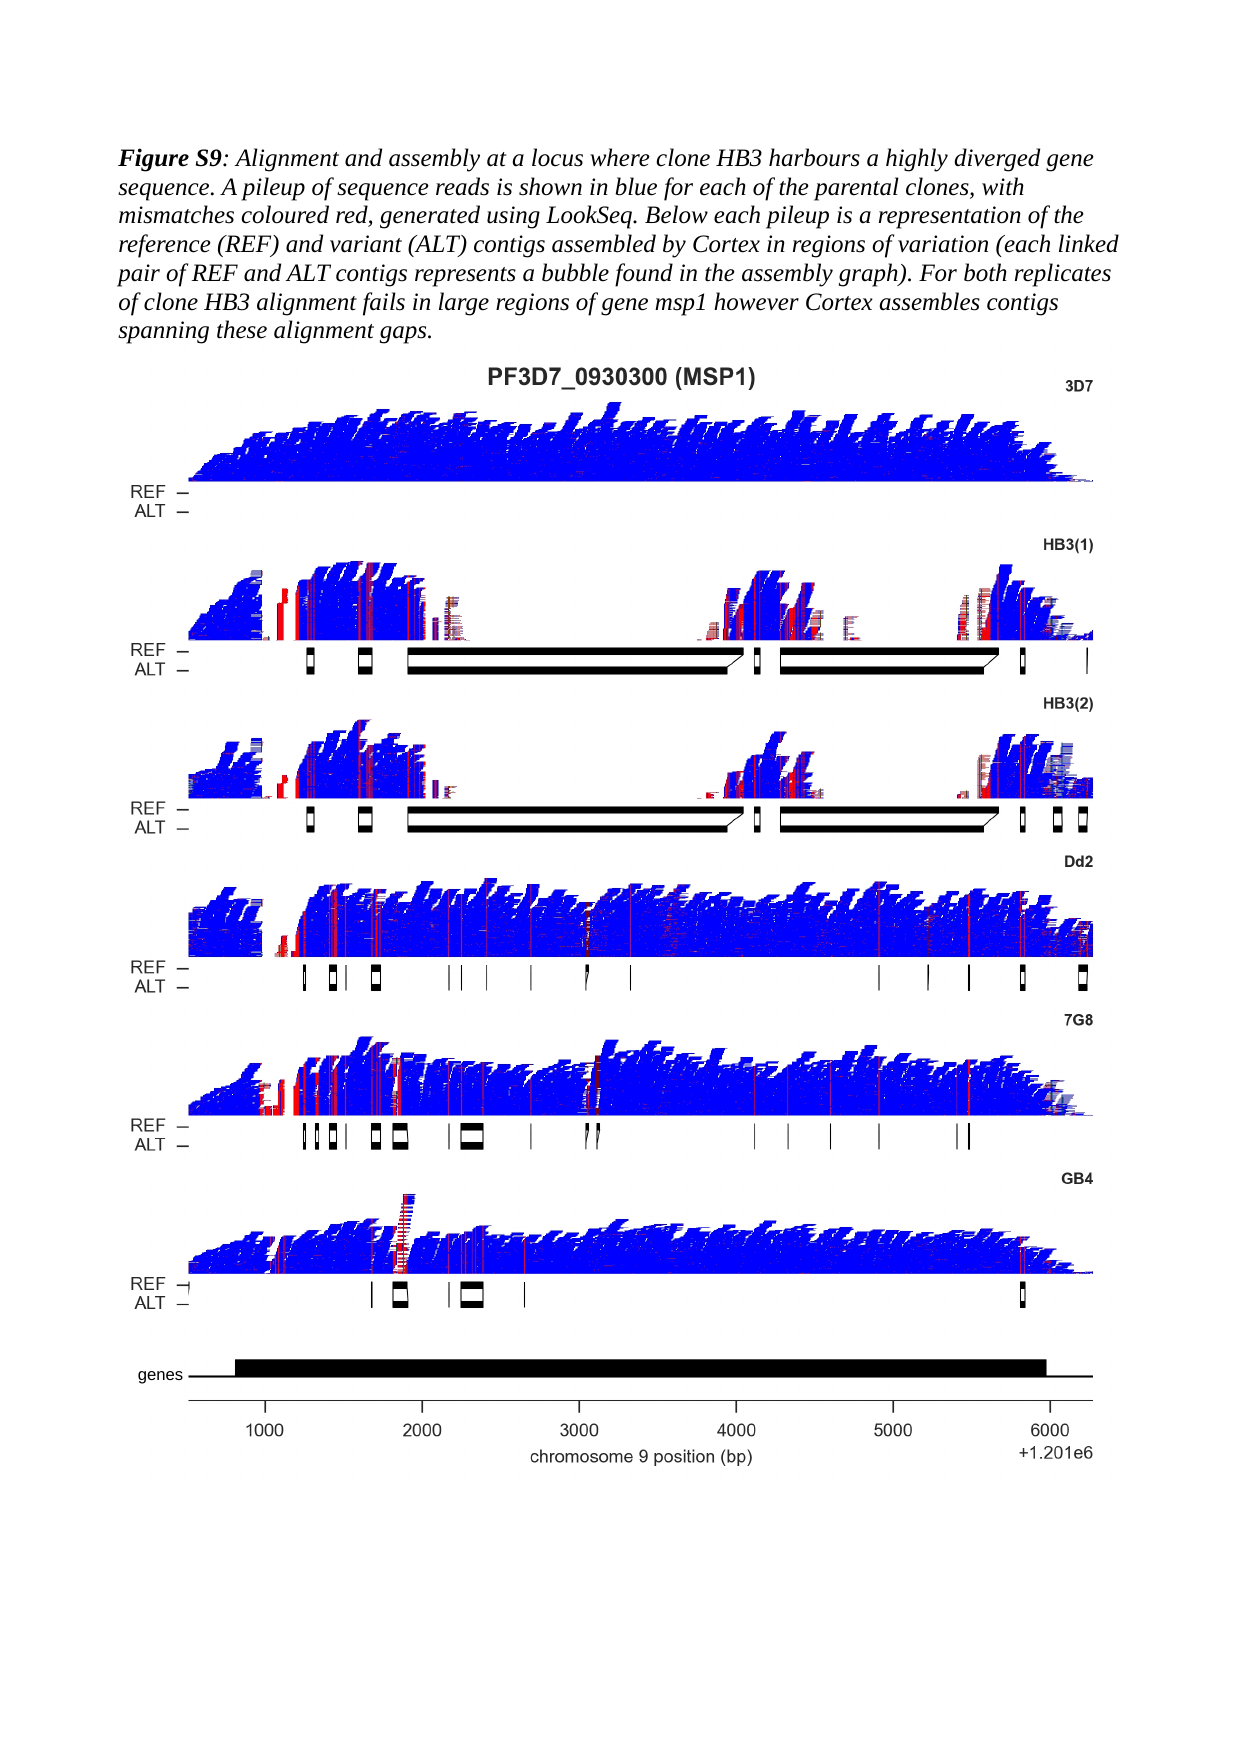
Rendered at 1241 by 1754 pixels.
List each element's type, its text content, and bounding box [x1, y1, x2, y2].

text Figure S9: Alignment and assembly at a locus where clone HB3 harbours a highly diverged gene sequence. A pileup of sequence reads is shown in blue for each of the parental clones, with mismatches coloured red, generated using LookSeq. Below each pileup is a representation of the reference (REF) and variant (ALT) contigs assembled by Cortex in regions of variation (each linked pair of REF and ALT contigs represents a bubble found in the assembly graph). For both replicates of clone HB3 alignment fails in large regions of gene msp1 however Cortex assembles contigs spanning these alignment gaps. [118, 143, 1122, 344]
picture [118, 344, 1123, 1492]
